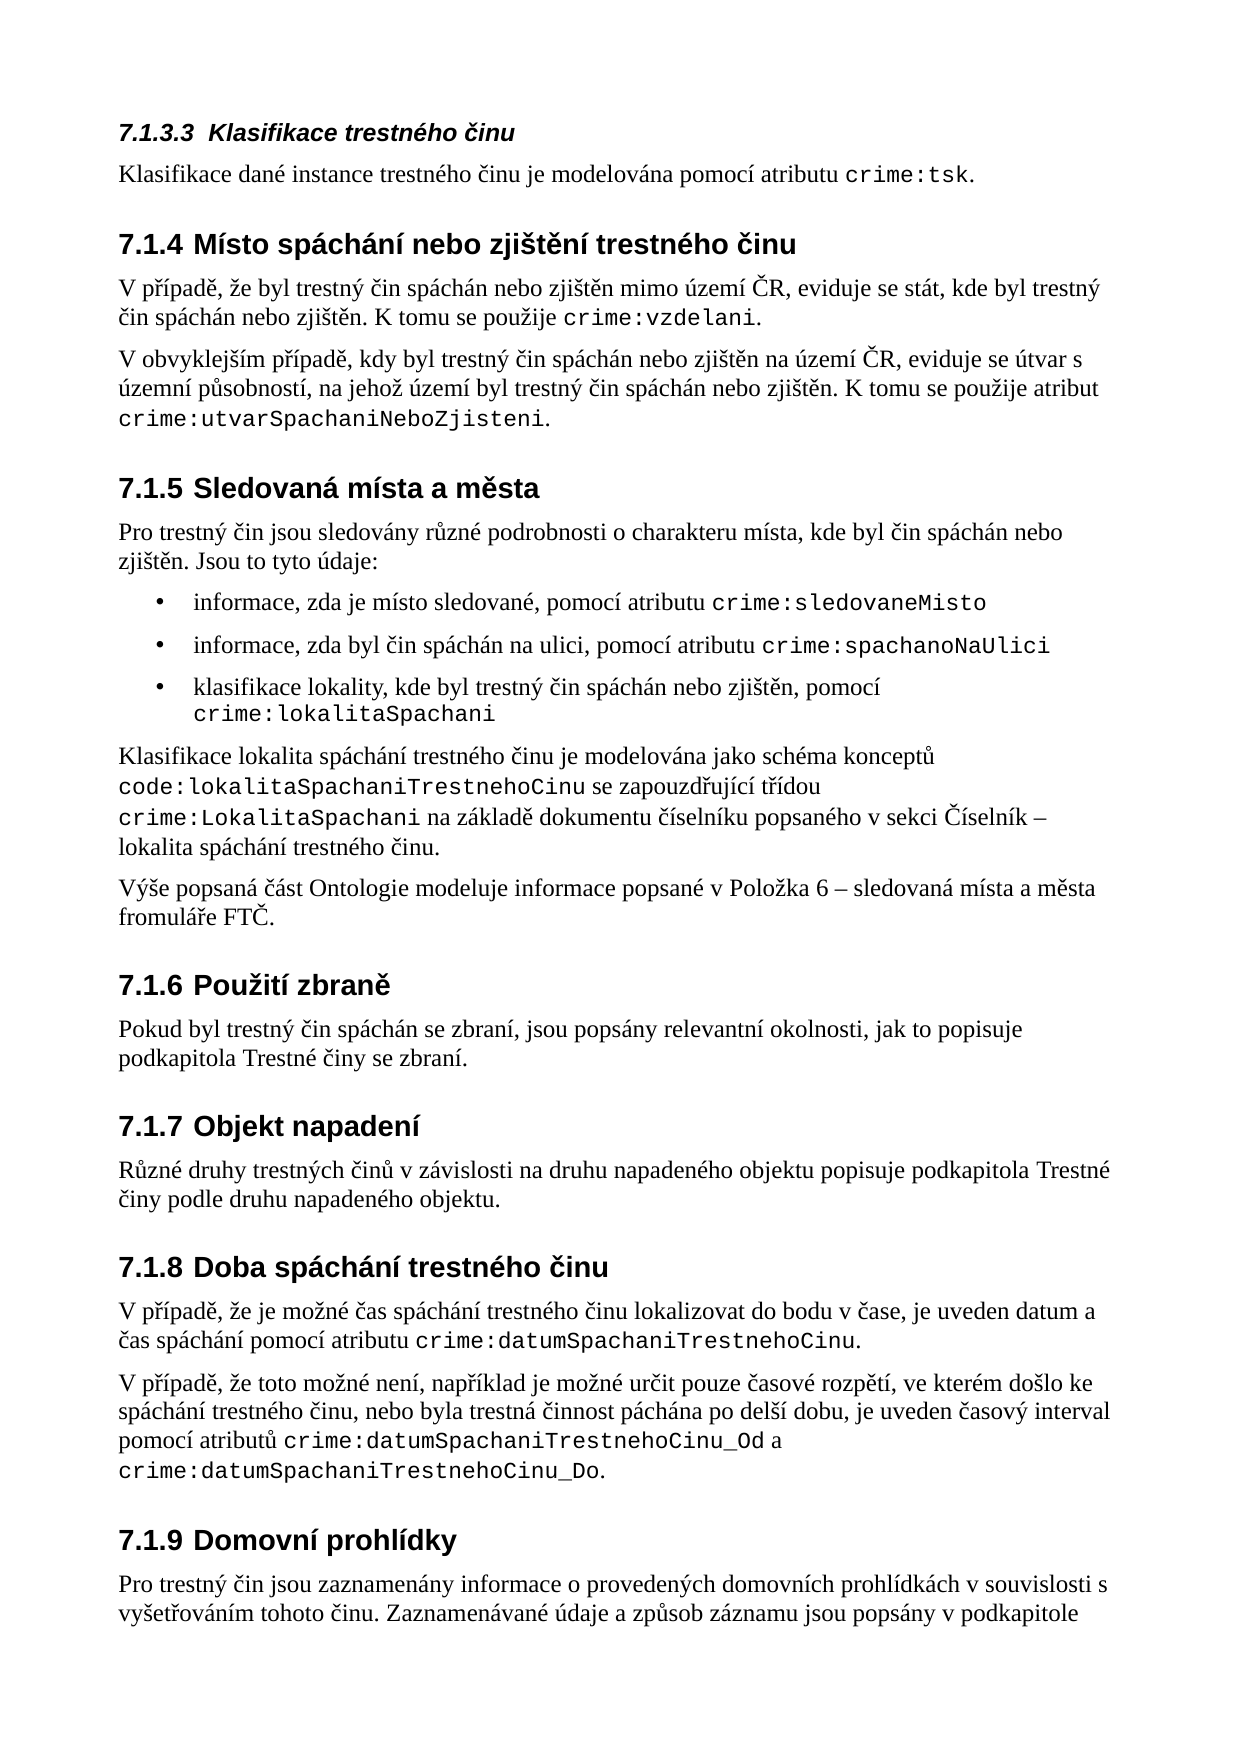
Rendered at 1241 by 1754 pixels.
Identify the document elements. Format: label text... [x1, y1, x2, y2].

text Pro trestný čin jsou zaznamenány informace o provedených domovních prohlídkách v souvislosti s vyšetřováním tohoto činu. Zaznamenávané údaje a způsob záznamu jsou popsány v podkapitole [118, 1569, 1122, 1627]
subtitle Klasifikace trestného činu [118, 118, 1122, 147]
text Výše popsaná část Ontologie modeluje informace popsané v Položka 6 – sledovaná místa a města fromuláře FTČ. [118, 873, 1122, 931]
text Klasifikace lokalita spáchání trestného činu je modelována jako schéma konceptů code:lokalitaSpachaniTrestnehoCinu se zapouzdřující třídou crime:LokalitaSpachani na základě dokumentu číselníku popsaného v sekci Číselník – lokalita spáchání trestného činu. [118, 741, 1122, 861]
subtitle Domovní prohlídky [118, 1523, 1122, 1557]
text V případě, že byl trestný čin spáchán nebo zjištěn mimo území ČR, eviduje se stát, kde byl trestný čin spáchán nebo zjištěn. K tomu se použije crime:vzdelani. [118, 273, 1122, 332]
text V případě, že je možné čas spáchání trestného činu lokalizovat do bodu v čase, je uveden datum a čas spáchání pomocí atributu crime:datumSpachaniTrestnehoCinu. [118, 1296, 1122, 1355]
subtitle Použití zbraně [118, 968, 1122, 1002]
subtitle Doba spáchání trestného činu [118, 1250, 1122, 1284]
text Klasifikace dané instance trestného činu je modelována pomocí atributu crime:tsk. [118, 159, 1122, 189]
subtitle Místo spáchání nebo zjištění trestného činu [118, 227, 1122, 260]
list informace, zda byl čin spáchán na ulici, pomocí atributu crime:spachanoNaUlici [156, 630, 1122, 660]
text Pokud byl trestný čin spáchán se zbraní, jsou popsány relevantní okolnosti, jak to popisuje podkapitola Trestné činy se zbraní. [118, 1014, 1122, 1072]
list klasifikace lokality, kde byl trestný čin spáchán nebo zjištěn, pomocí crime:lokalitaSpachani [156, 672, 1122, 729]
list informace, zda je místo sledované, pomocí atributu crime:sledovaneMisto [156, 587, 1122, 617]
text Pro trestný čin jsou sledovány různé podrobnosti o charakteru místa, kde byl čin spáchán nebo zjištěn. Jsou to tyto údaje: [118, 517, 1122, 574]
text Různé druhy trestných činů v závislosti na druhu napadeného objektu popisuje podkapitola Trestné činy podle druhu napadeného objektu. [118, 1155, 1122, 1213]
subtitle Objekt napadení [118, 1109, 1122, 1143]
subtitle Sledovaná místa a města [118, 471, 1122, 504]
text V obvyklejším případě, kdy byl trestný čin spáchán nebo zjištěn na území ČR, eviduje se útvar s územní působností, na jehož území byl trestný čin spáchán nebo zjištěn. K tomu se použije atribut crime:utvarSpachaniNeboZjisteni. [118, 344, 1122, 433]
text V případě, že toto možné není, například je možné určit pouze časové rozpětí, ve kterém došlo ke spáchání trestného činu, nebo byla trestná činnost páchána po delší dobu, je uveden časový interval pomocí atributů crime:datumSpachaniTrestnehoCinu_Od a crime:datumSpachaniTrestnehoCinu_Do. [118, 1368, 1122, 1486]
